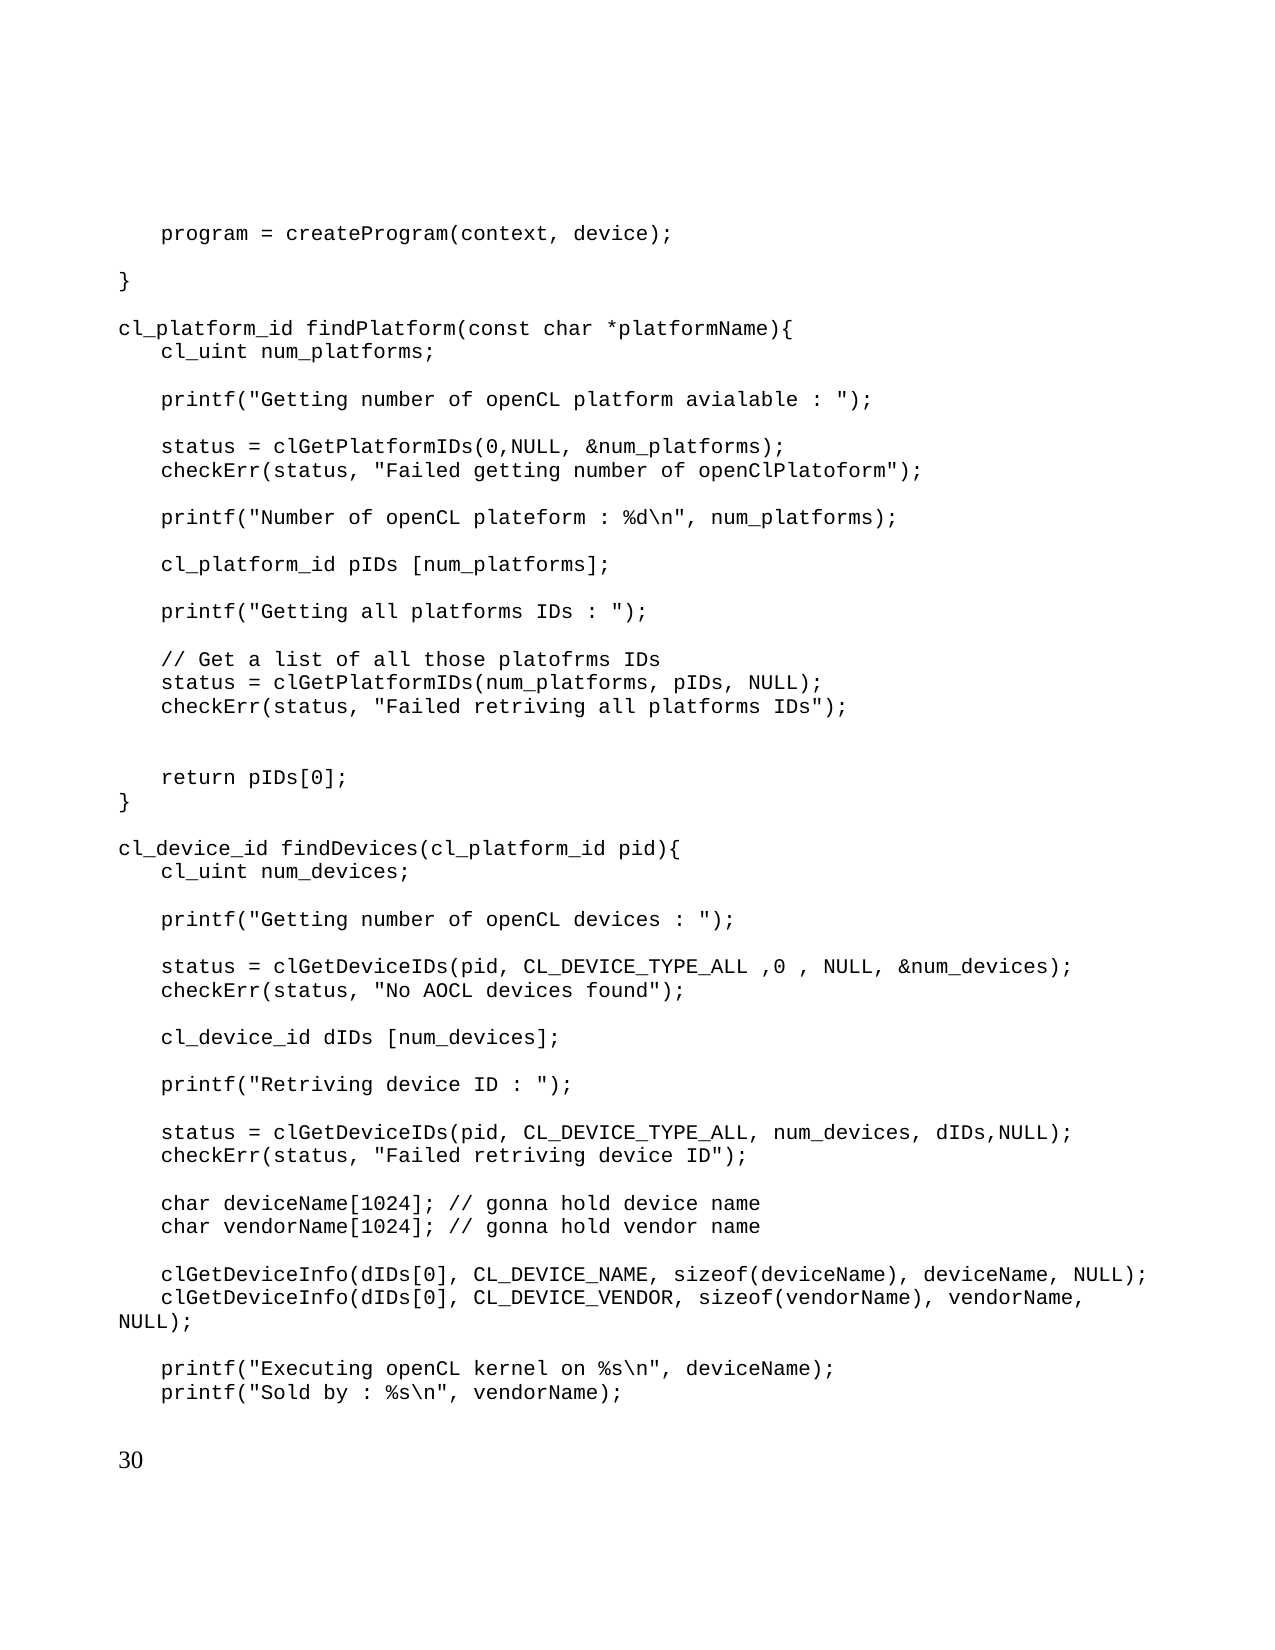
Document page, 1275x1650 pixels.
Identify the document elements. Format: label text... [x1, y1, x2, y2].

text cl_platform_id findPlatform(const char *platformName){ [118, 318, 1157, 341]
text clGetDeviceInfo(dIDs[0], CL_DEVICE_VENDOR, sizeof(vendorName), vendorName, NULL); [118, 1287, 1157, 1334]
text printf("Getting number of openCL platform avialable : "); [118, 389, 1157, 412]
text printf("Getting number of openCL devices : "); [118, 909, 1157, 932]
text // Get a list of all those platofrms IDs [118, 649, 1157, 672]
text cl_device_id findDevices(cl_platform_id pid){ [118, 838, 1157, 862]
text checkErr(status, "Failed getting number of openClPlatoform"); [118, 459, 1157, 483]
text status = clGetPlatformIDs(num_platforms, pIDs, NULL); [118, 672, 1157, 696]
text checkErr(status, "Failed retriving all platforms IDs"); [118, 696, 1157, 720]
text cl_platform_id pIDs [num_platforms]; [118, 554, 1157, 578]
text } [118, 270, 1157, 294]
text cl_uint num_platforms; [118, 341, 1157, 365]
text checkErr(status, "No AOCL devices found"); [118, 980, 1157, 1003]
text status = clGetDeviceIDs(pid, CL_DEVICE_TYPE_ALL, num_devices, dIDs,NULL); [118, 1122, 1157, 1145]
text program = createProgram(context, device); [118, 223, 1157, 247]
text printf("Number of openCL plateform : %d\n", num_platforms); [118, 507, 1157, 531]
text printf("Sold by : %s\n", vendorName); [118, 1382, 1157, 1405]
text clGetDeviceInfo(dIDs[0], CL_DEVICE_NAME, sizeof(deviceName), deviceName, NULL); [118, 1263, 1157, 1287]
text printf("Retriving device ID : "); [118, 1074, 1157, 1098]
text status = clGetPlatformIDs(0,NULL, &num_platforms); [118, 436, 1157, 459]
text } [118, 791, 1157, 814]
text cl_device_id dIDs [num_devices]; [118, 1027, 1157, 1051]
text return pIDs[0]; [118, 767, 1157, 791]
text cl_uint num_devices; [118, 862, 1157, 885]
text status = clGetDeviceIDs(pid, CL_DEVICE_TYPE_ALL ,0 , NULL, &num_devices); [118, 956, 1157, 980]
text checkErr(status, "Failed retriving device ID"); [118, 1145, 1157, 1169]
text char vendorName[1024]; // gonna hold vendor name [118, 1216, 1157, 1240]
text printf("Getting all platforms IDs : "); [118, 601, 1157, 625]
text char deviceName[1024]; // gonna hold device name [118, 1193, 1157, 1216]
text printf("Executing openCL kernel on %s\n", deviceName); [118, 1358, 1157, 1382]
